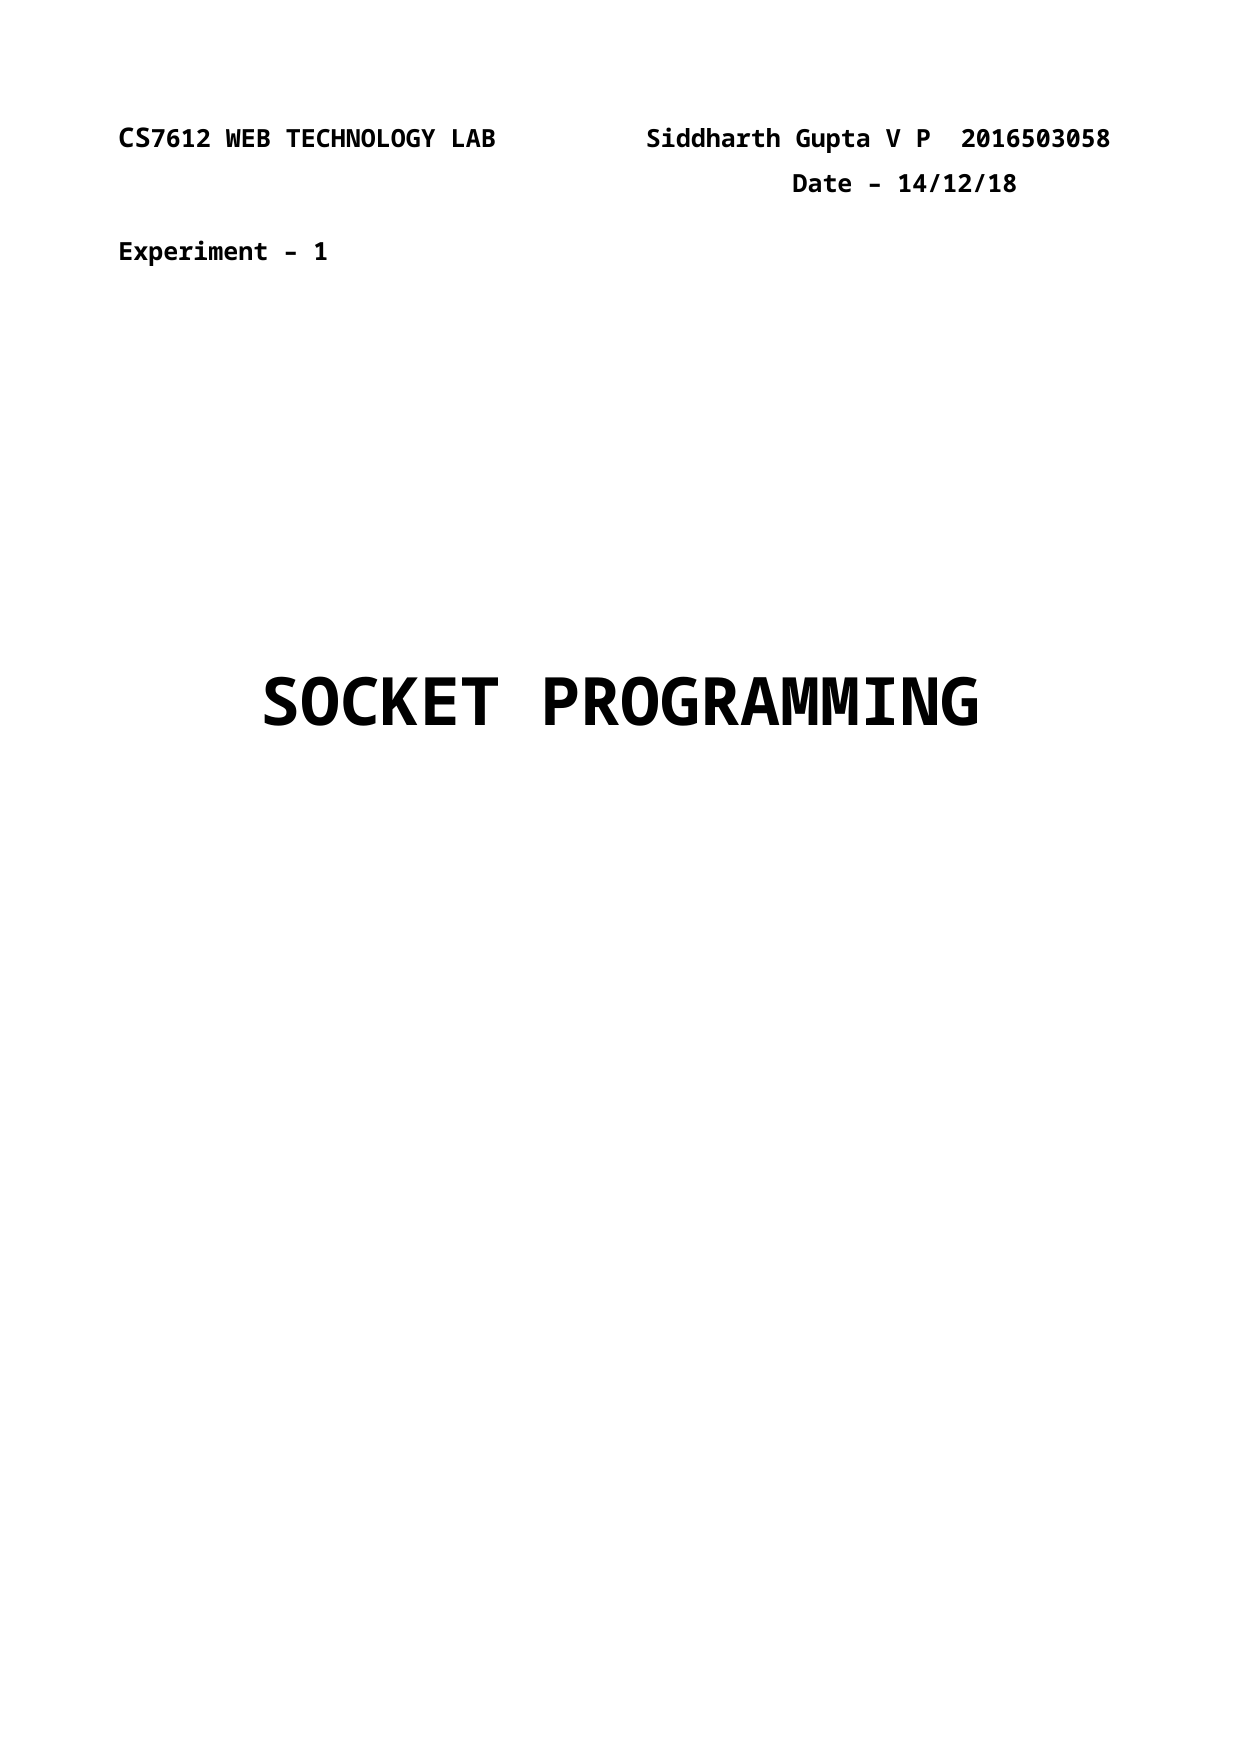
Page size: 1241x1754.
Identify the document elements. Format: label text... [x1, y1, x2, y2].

text SOCKET PROGRAMMING [118, 654, 1122, 744]
text Experiment – 1 [118, 233, 1122, 268]
text Date – 14/12/18 [118, 165, 1122, 199]
